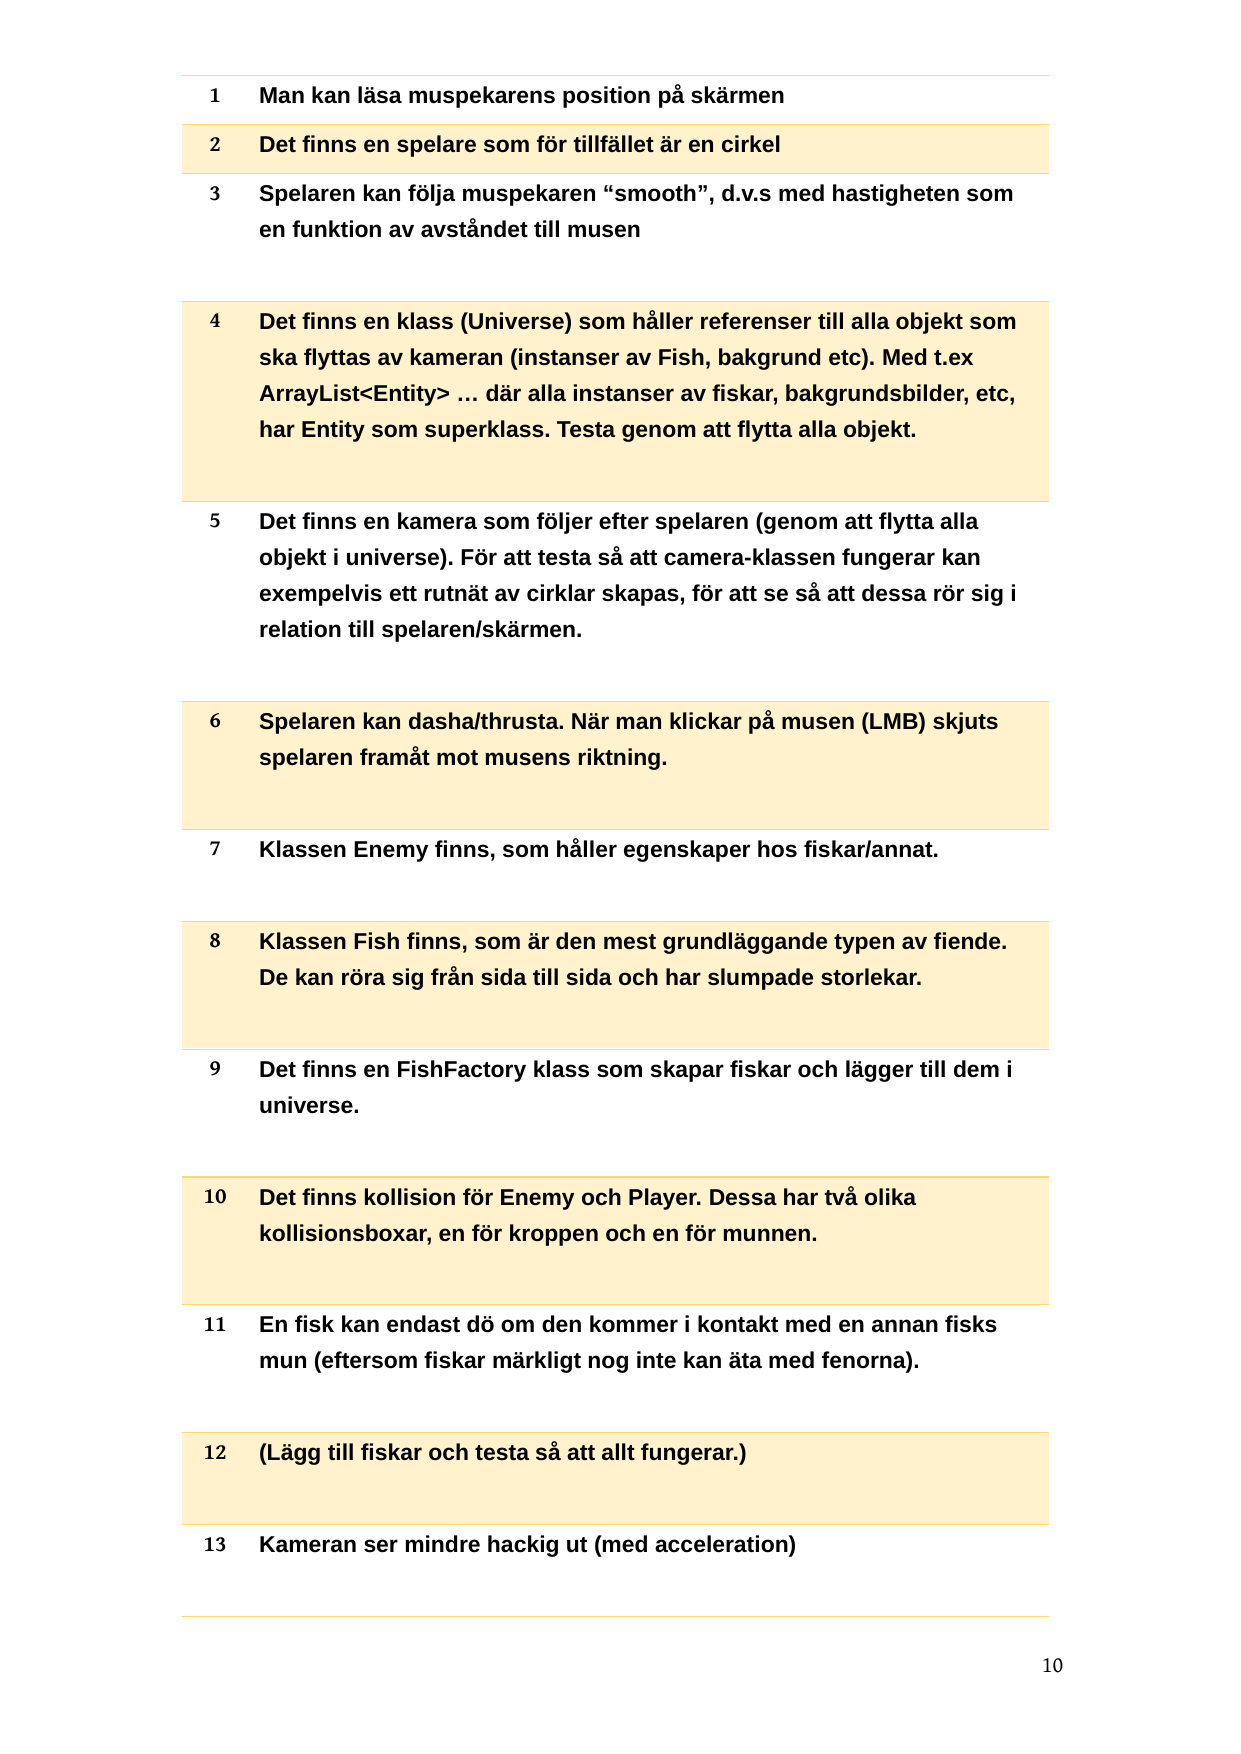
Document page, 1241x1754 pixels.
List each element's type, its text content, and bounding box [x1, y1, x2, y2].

table_cell 9 [182, 1050, 248, 1176]
table_cell Klassen Enemy finns, som håller egenskaper hos fiskar/annat. [248, 830, 1049, 921]
table_cell 13 [182, 1525, 248, 1616]
table_cell Det finns en kamera som följer efter spelaren (genom att flytta alla objekt i universe). För att testa så att camera-klassen fungerar kan exempelvis ett rutnät av cirklar skapas, för att se så att dessa rör sig i relation till spelaren/skärmen. [248, 502, 1049, 701]
table_cell 12 [182, 1433, 248, 1524]
table_cell Det finns kollision för Enemy och Player. Dessa har två olika kollisionsboxar, en för kroppen och en för munnen. [248, 1178, 1049, 1304]
table_cell 8 [182, 922, 248, 1048]
table_cell 1 [182, 76, 248, 124]
table_cell 11 [182, 1305, 248, 1432]
table_cell 2 [182, 125, 248, 173]
table_cell Spelaren kan följa muspekaren “smooth”, d.v.s med hastigheten som en funktion av avståndet till musen [248, 174, 1049, 301]
table_cell En fisk kan endast dö om den kommer i kontakt med en annan fisks mun (eftersom fiskar märkligt nog inte kan äta med fenorna). [248, 1305, 1049, 1432]
table_cell 4 [182, 302, 248, 501]
table_cell Kameran ser mindre hackig ut (med acceleration) [248, 1525, 1049, 1616]
table_cell 6 [182, 702, 248, 829]
table_cell (Lägg till fiskar och testa så att allt fungerar.) [248, 1433, 1049, 1524]
table_cell Spelaren kan dasha/thrusta. När man klickar på musen (LMB) skjuts spelaren framåt mot musens riktning. [248, 702, 1049, 829]
table_cell 10 [182, 1178, 248, 1304]
table_cell Det finns en spelare som för tillfället är en cirkel [248, 125, 1049, 173]
table_cell Det finns en FishFactory klass som skapar fiskar och lägger till dem i universe. [248, 1050, 1049, 1176]
table_cell Det finns en klass (Universe) som håller referenser till alla objekt som ska flyttas av kameran (instanser av Fish, bakgrund etc). Med t.ex ArrayList<Entity> … där alla instanser av fiskar, bakgrundsbilder, etc, har Entity som superklass. Testa genom att flytta alla objekt. [248, 302, 1049, 501]
table_cell 7 [182, 830, 248, 921]
table_cell 5 [182, 502, 248, 701]
table_cell Klassen Fish finns, som är den mest grundläggande typen av fiende. De kan röra sig från sida till sida och har slumpade storlekar. [248, 922, 1049, 1048]
table_cell 3 [182, 174, 248, 301]
table_cell Man kan läsa muspekarens position på skärmen [248, 76, 1049, 124]
